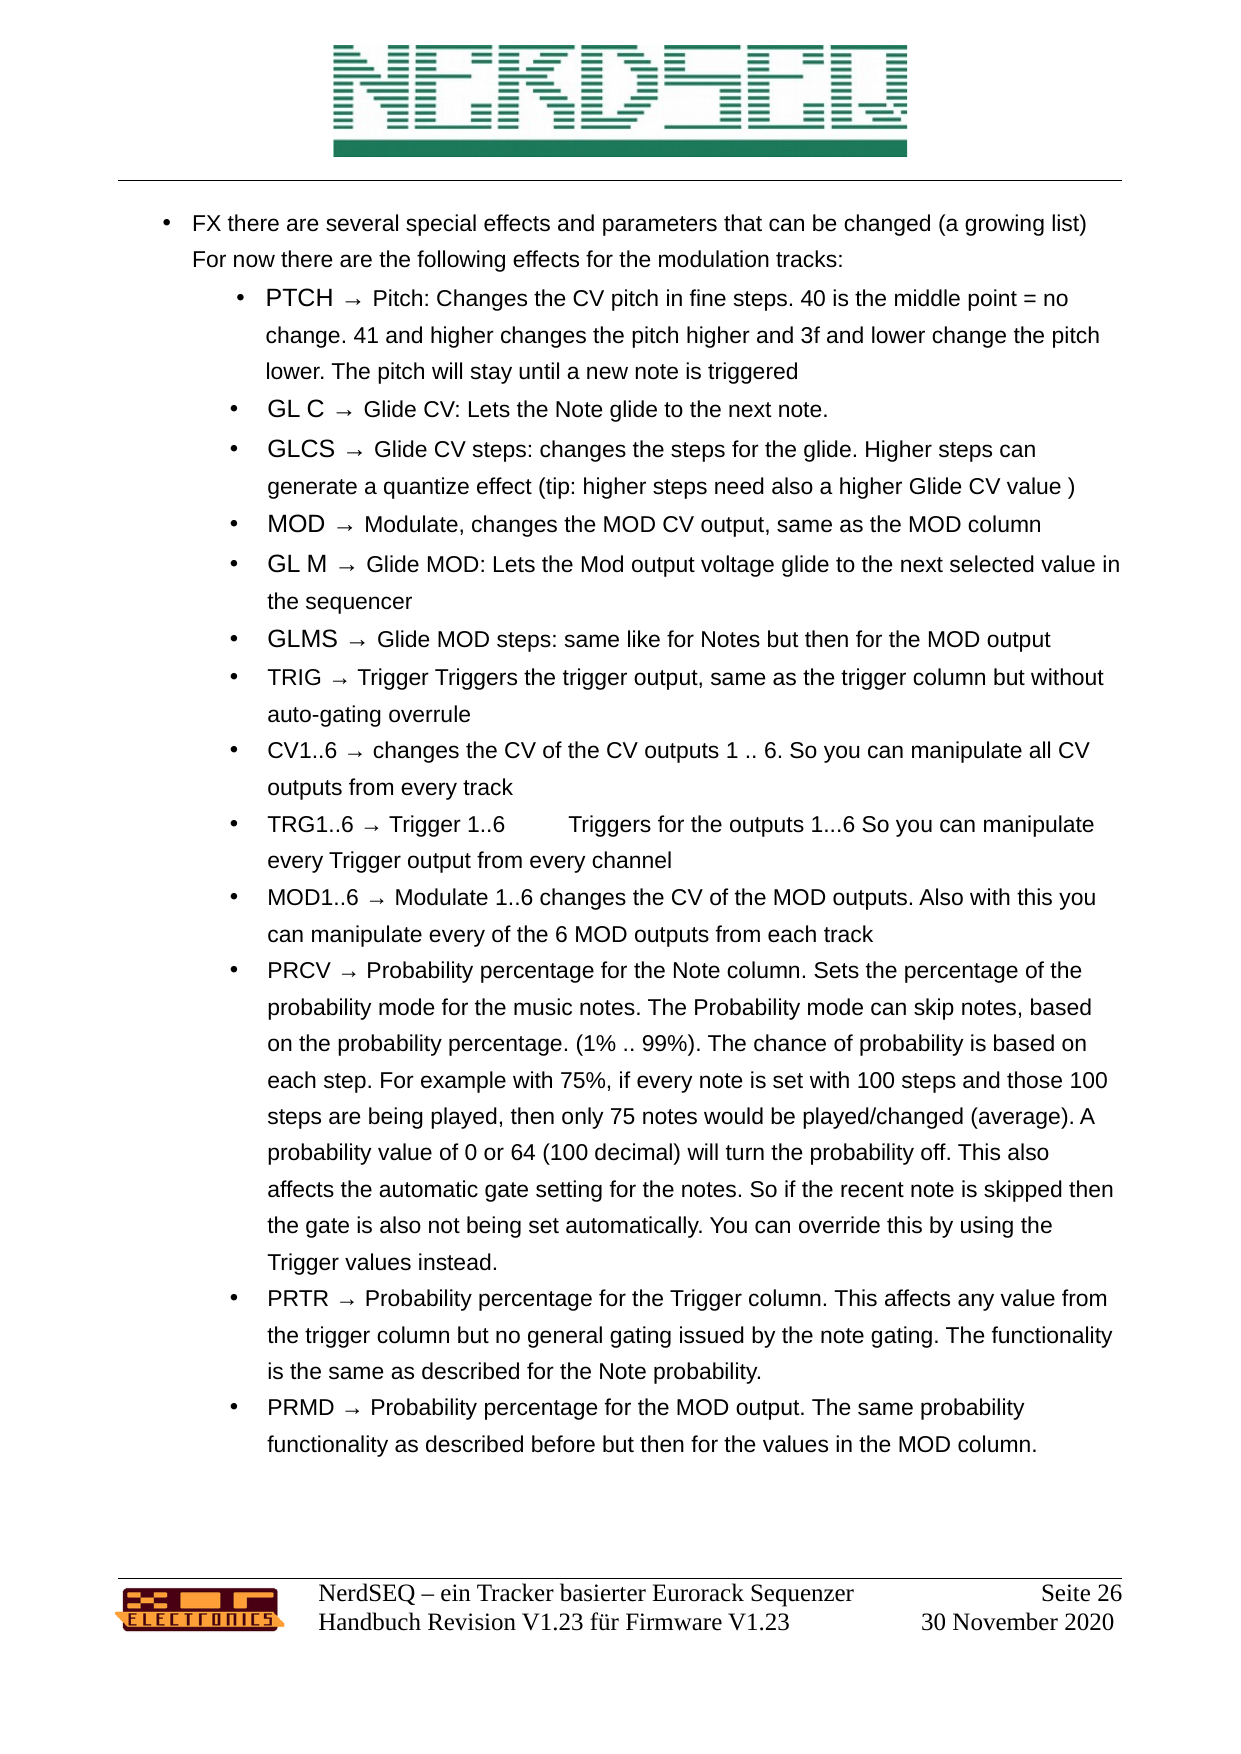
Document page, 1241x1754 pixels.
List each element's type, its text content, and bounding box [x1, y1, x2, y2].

list MOD1..6 → Modulate 1..6 changes the CV of the MOD outputs. Also with this you can manipulate every of the 6 MOD outputs from each track [229, 884, 1122, 947]
list FX there are several special effects and parameters that can be changed (a growing list) For now there are the following effects for the modulation tracks: [162, 209, 1122, 273]
list CV1..6 → changes the CV of the CV outputs 1 .. 6. So you can manipulate all CV outputs from every track [229, 737, 1122, 801]
list PRCV → Probability percentage for the Note column. Sets the percentage of the probability mode for the music notes. The Probability mode can skip notes, based on the probability percentage. (1% .. 99%). The chance of probability is based on each step. For example with 75%, if every note is set with 100 steps and those 100 steps are being played, then only 75 notes would be played/changed (average). A probability value of 0 or 64 (100 decimal) will turn the probability off. This also affects the automatic gate setting for the notes. So if the recent note is skipped then the gate is also not being set automatically. You can override this by using the Trigger values instead. [229, 957, 1122, 1275]
list GL M → Glide MOD: Lets the Mod output voltage glide to the next selected value in the sequencer [229, 549, 1122, 614]
list GLCS → Glide CV steps: changes the steps for the glide. Higher steps can generate a quantize effect (tip: higher steps need also a higher Glide CV value ) [229, 434, 1122, 499]
list GL C → Glide CV: Lets the Note glide to the next note. [229, 394, 1122, 423]
list GLMS → Glide MOD steps: same like for Notes but then for the MOD output [229, 624, 1122, 653]
list TRG1..6 → Trigger 1..6 Triggers for the outputs 1...6 So you can manipulate every Trigger output from every channel [229, 811, 1122, 874]
picture [115, 1584, 285, 1634]
list PTCH → Pitch: Changes the CV pitch in fine steps. 40 is the middle point = no change. 41 and higher changes the pitch higher and 3f and lower change the pitch lower. The pitch will stay until a new note is triggered [236, 283, 1122, 384]
picture [333, 45, 908, 157]
list MOD → Modulate, changes the MOD CV output, same as the MOD column [229, 509, 1122, 538]
list TRIG → Trigger Triggers the trigger output, same as the trigger column but without auto-gating overrule [229, 664, 1122, 727]
list PRMD → Probability percentage for the MOD output. The same probability functionality as described before but then for the values in the MOD column. [229, 1394, 1122, 1458]
list PRTR → Probability percentage for the Trigger column. This affects any value from the trigger column but no general gating issued by the note gating. The functionality is the same as described for the Note probability. [229, 1285, 1122, 1384]
